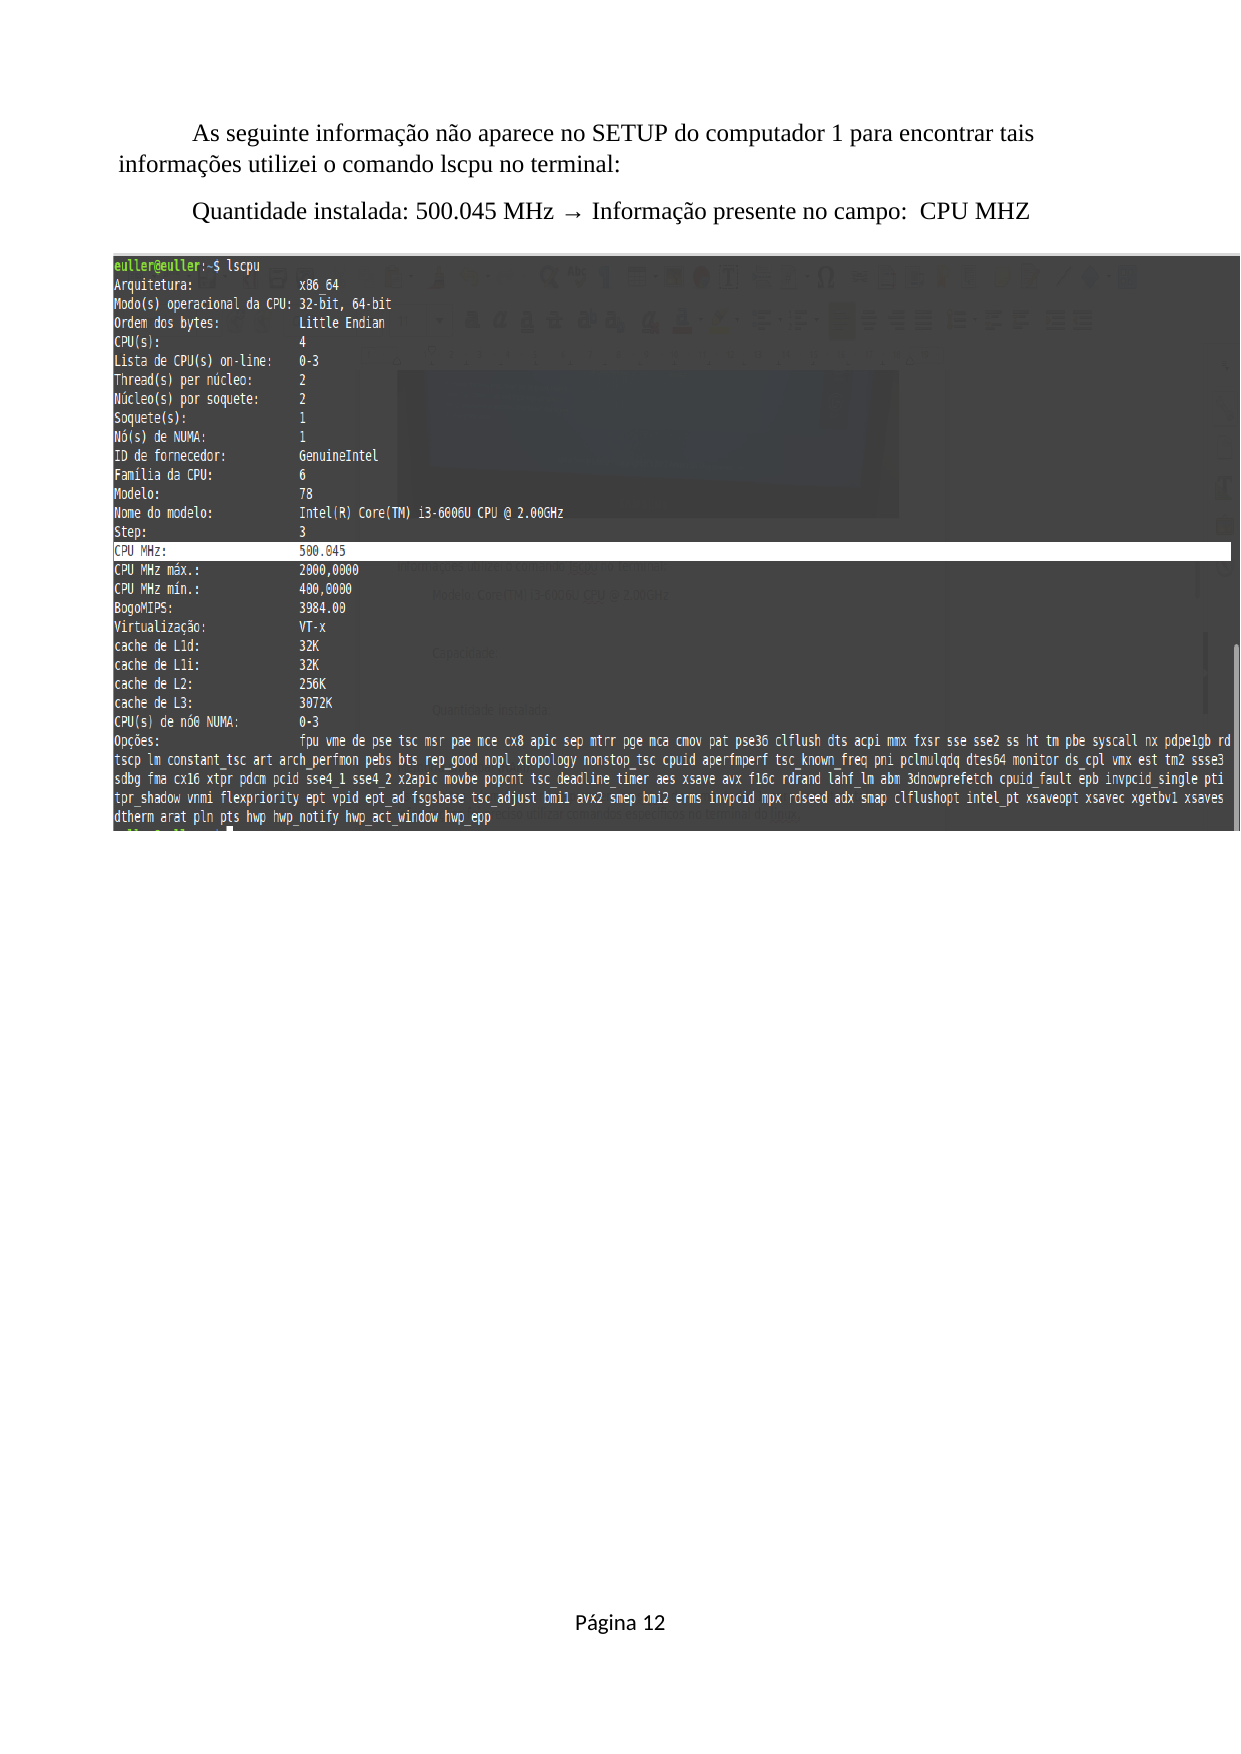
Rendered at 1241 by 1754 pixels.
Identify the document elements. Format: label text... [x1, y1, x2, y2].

text Quantidade instalada: 500.045 MHz → Informação presente no campo: CPU MHZ [118, 196, 1122, 225]
picture [113, 253, 1240, 831]
text As seguinte informação não aparece no SETUP do computador 1 para encontrar tais informações utilizei o comando lscpu no terminal: [118, 118, 1122, 178]
